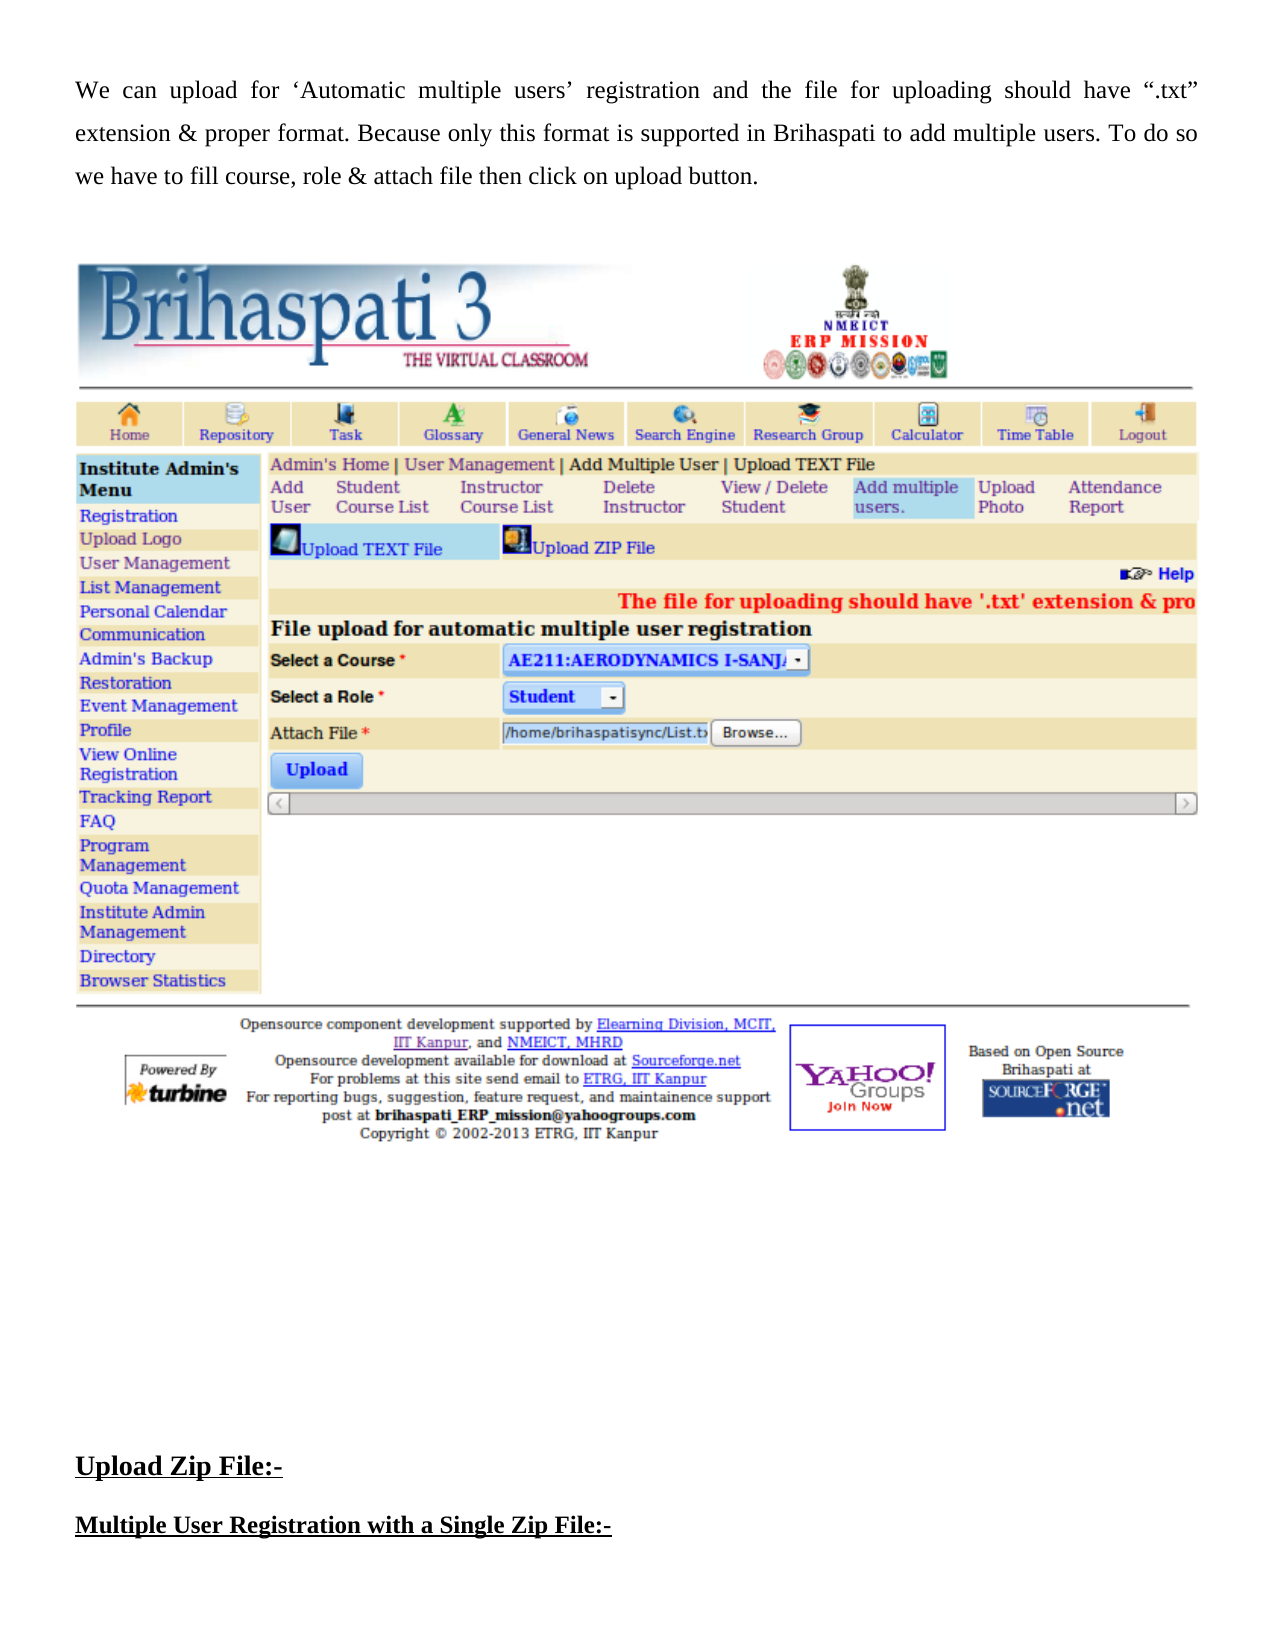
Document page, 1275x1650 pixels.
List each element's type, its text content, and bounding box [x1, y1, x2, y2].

subtitle Multiple User Registration with a Single Zip File:- [75, 1510, 1200, 1539]
text We can upload for ‘Automatic multiple users’ registration and the file for uploading should have “.txt” extension & proper format. Because only this format is supported in Brihaspati to add multiple users. To do so we have to fill course, role & attach file then click on upload button. [75, 75, 1200, 190]
subtitle Upload Zip File:- [75, 1449, 1200, 1481]
picture [75, 261, 1200, 1172]
